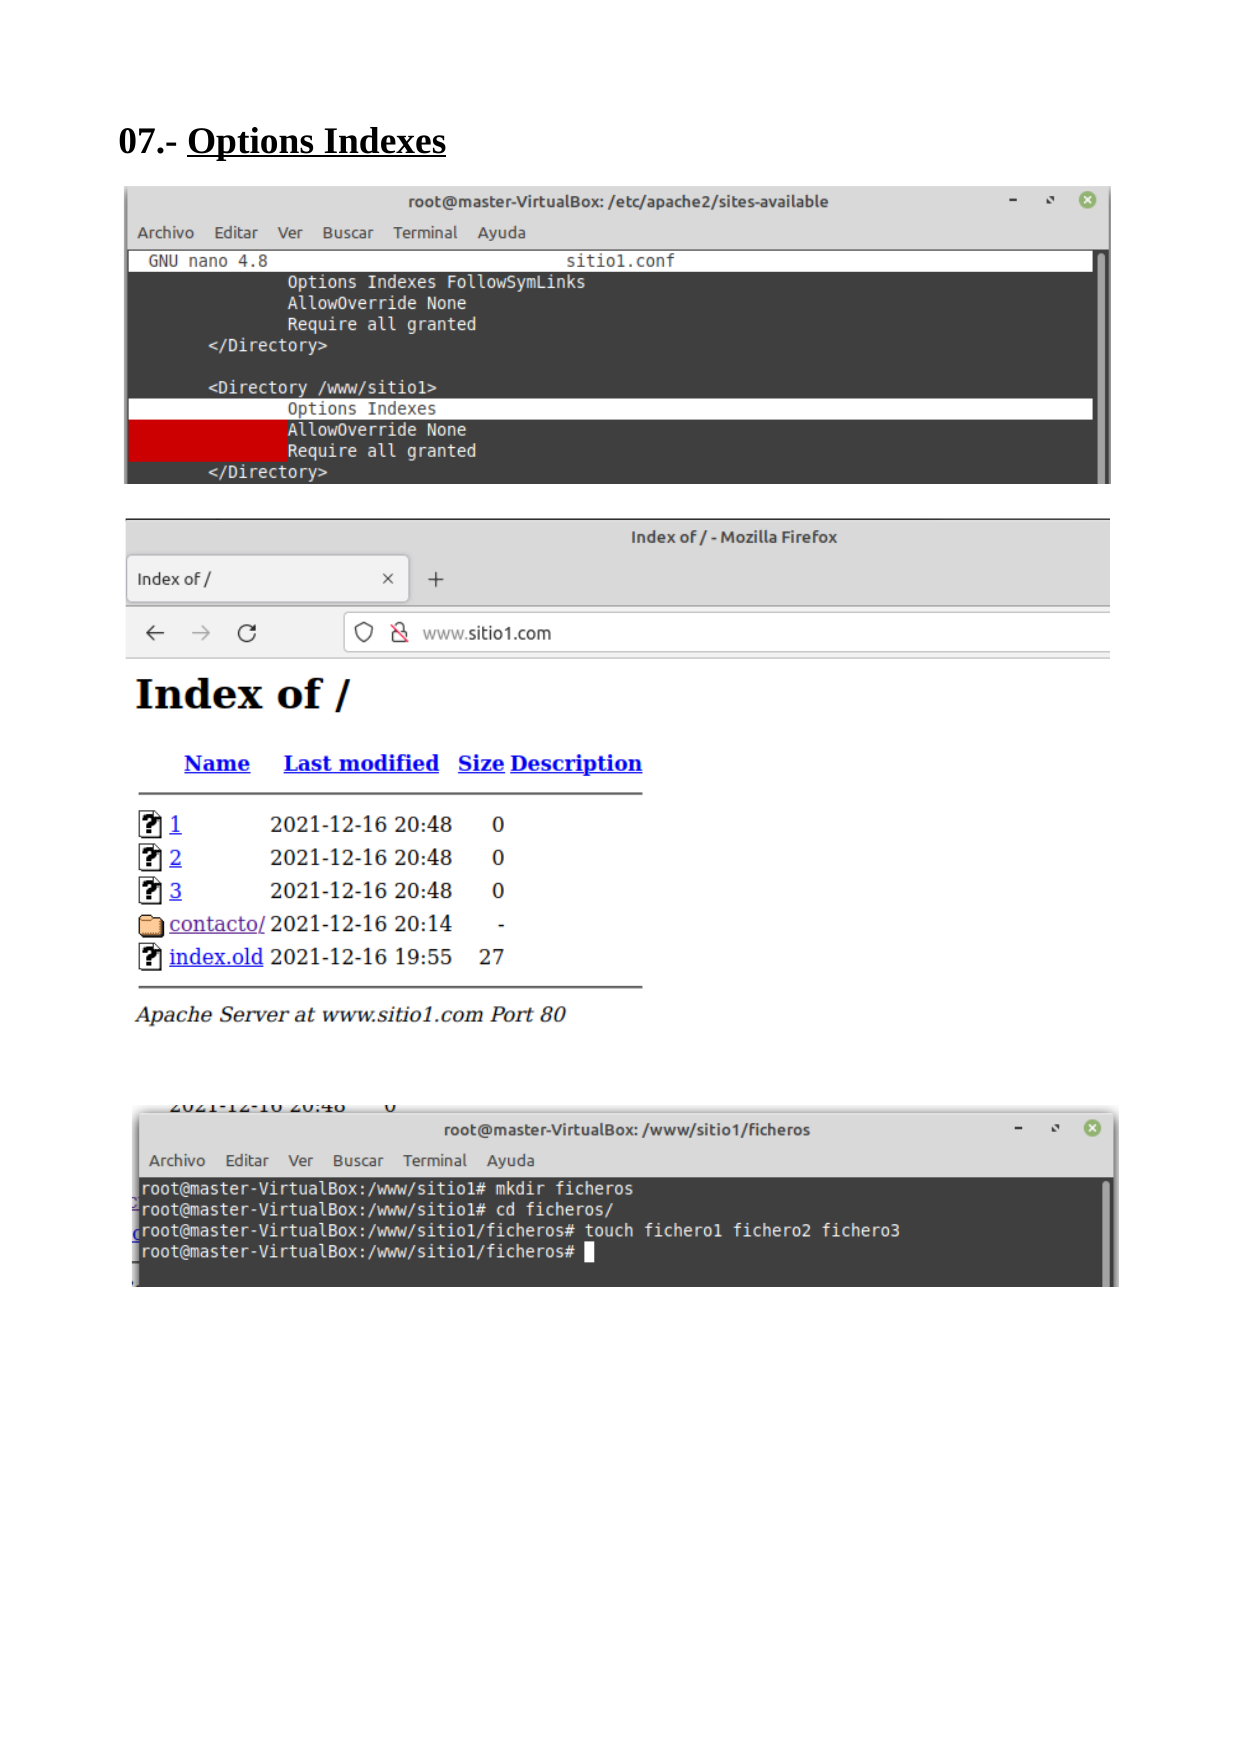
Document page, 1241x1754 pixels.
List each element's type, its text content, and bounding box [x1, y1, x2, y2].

text 07.- Options Indexes [118, 118, 1122, 161]
picture [823, 518, 1110, 694]
picture [986, 186, 1111, 453]
picture [998, 1105, 1119, 1229]
